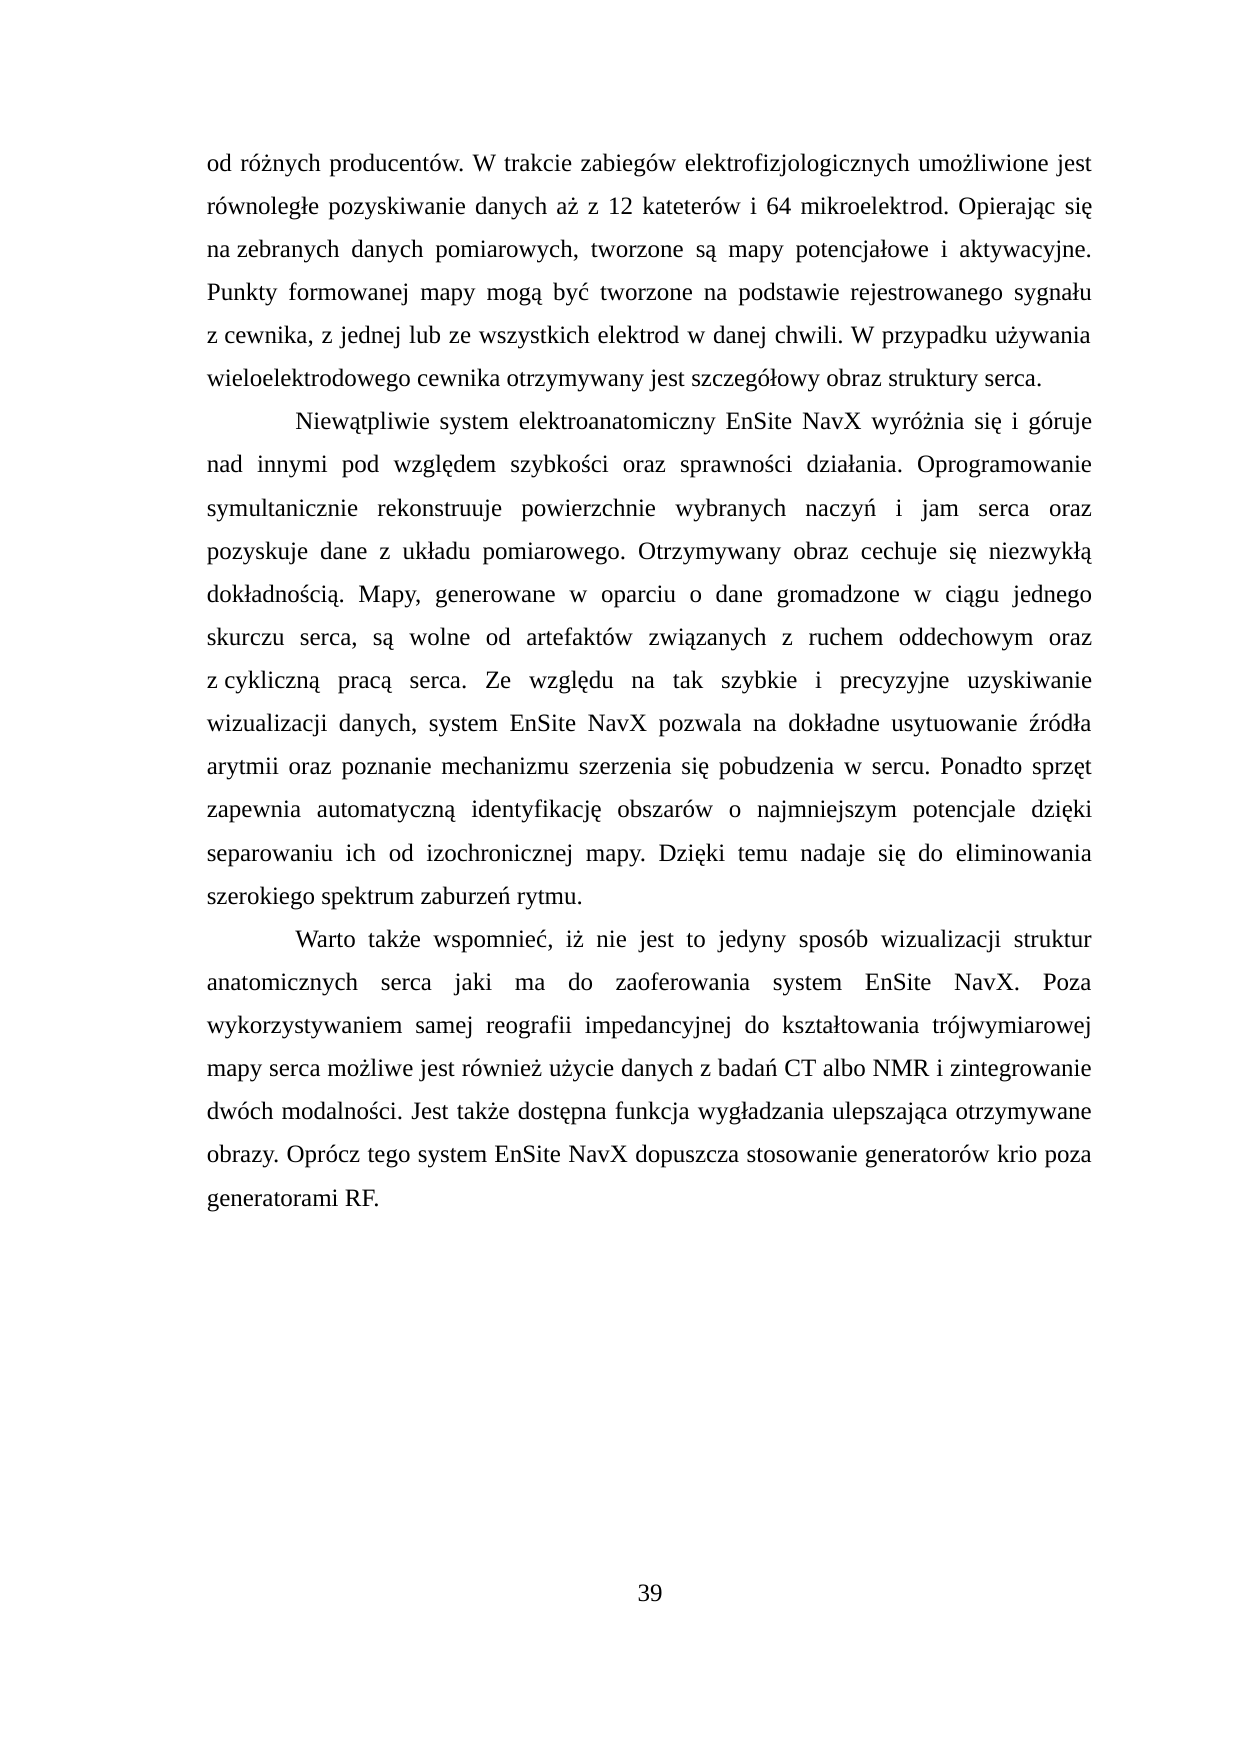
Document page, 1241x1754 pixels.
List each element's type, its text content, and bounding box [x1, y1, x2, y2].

text Warto także wspomnieć, iż nie jest to jedyny sposób wizualizacji struktur anatomicznych serca jaki ma do zaoferowania system EnSite NavX. Poza wykorzystywaniem samej reografii impedancyjnej do kształtowania trójwymiarowej mapy serca możliwe jest również użycie danych z badań CT albo NMR i zintegrowanie dwóch modalności. Jest także dostępna funkcja wygładzania ulepszająca otrzymywane obrazy. Oprócz tego system EnSite NavX dopuszcza stosowanie generatorów krio poza generatorami RF. [207, 924, 1093, 1211]
text od różnych producentów. W trakcie zabiegów elektrofizjologicznych umożliwione jest równoległe pozyskiwanie danych aż z 12 kateterów i 64 mikroelektrod. Opierając się na zebranych danych pomiarowych, tworzone są mapy potencjałowe i aktywacyjne. Punkty formowanej mapy mogą być tworzone na podstawie rejestrowanego sygnału z cewnika, z jednej lub ze wszystkich elektrod w danej chwili. W przypadku używania wieloelektrodowego cewnika otrzymywany jest szczegółowy obraz struktury serca. [207, 148, 1093, 392]
text Niewątpliwie system elektroanatomiczny EnSite NavX wyróżnia się i góruje nad innymi pod względem szybkości oraz sprawności działania. Oprogramowanie symultanicznie rekonstruuje powierzchnie wybranych naczyń i jam serca oraz pozyskuje dane z układu pomiarowego. Otrzymywany obraz cechuje się niezwykłą dokładnością. Mapy, generowane w oparciu o dane gromadzone w ciągu jednego skurczu serca, są wolne od artefaktów związanych z ruchem oddechowym oraz z cykliczną pracą serca. Ze względu na tak szybkie i precyzyjne uzyskiwanie wizualizacji danych, system EnSite NavX pozwala na dokładne usytuowanie źródła arytmii oraz poznanie mechanizmu szerzenia się pobudzenia w sercu. Ponadto sprzęt zapewnia automatyczną identyfikację obszarów o najmniejszym potencjale dzięki separowaniu ich od izochronicznej mapy. Dzięki temu nadaje się do eliminowania szerokiego spektrum zaburzeń rytmu. [207, 406, 1093, 909]
